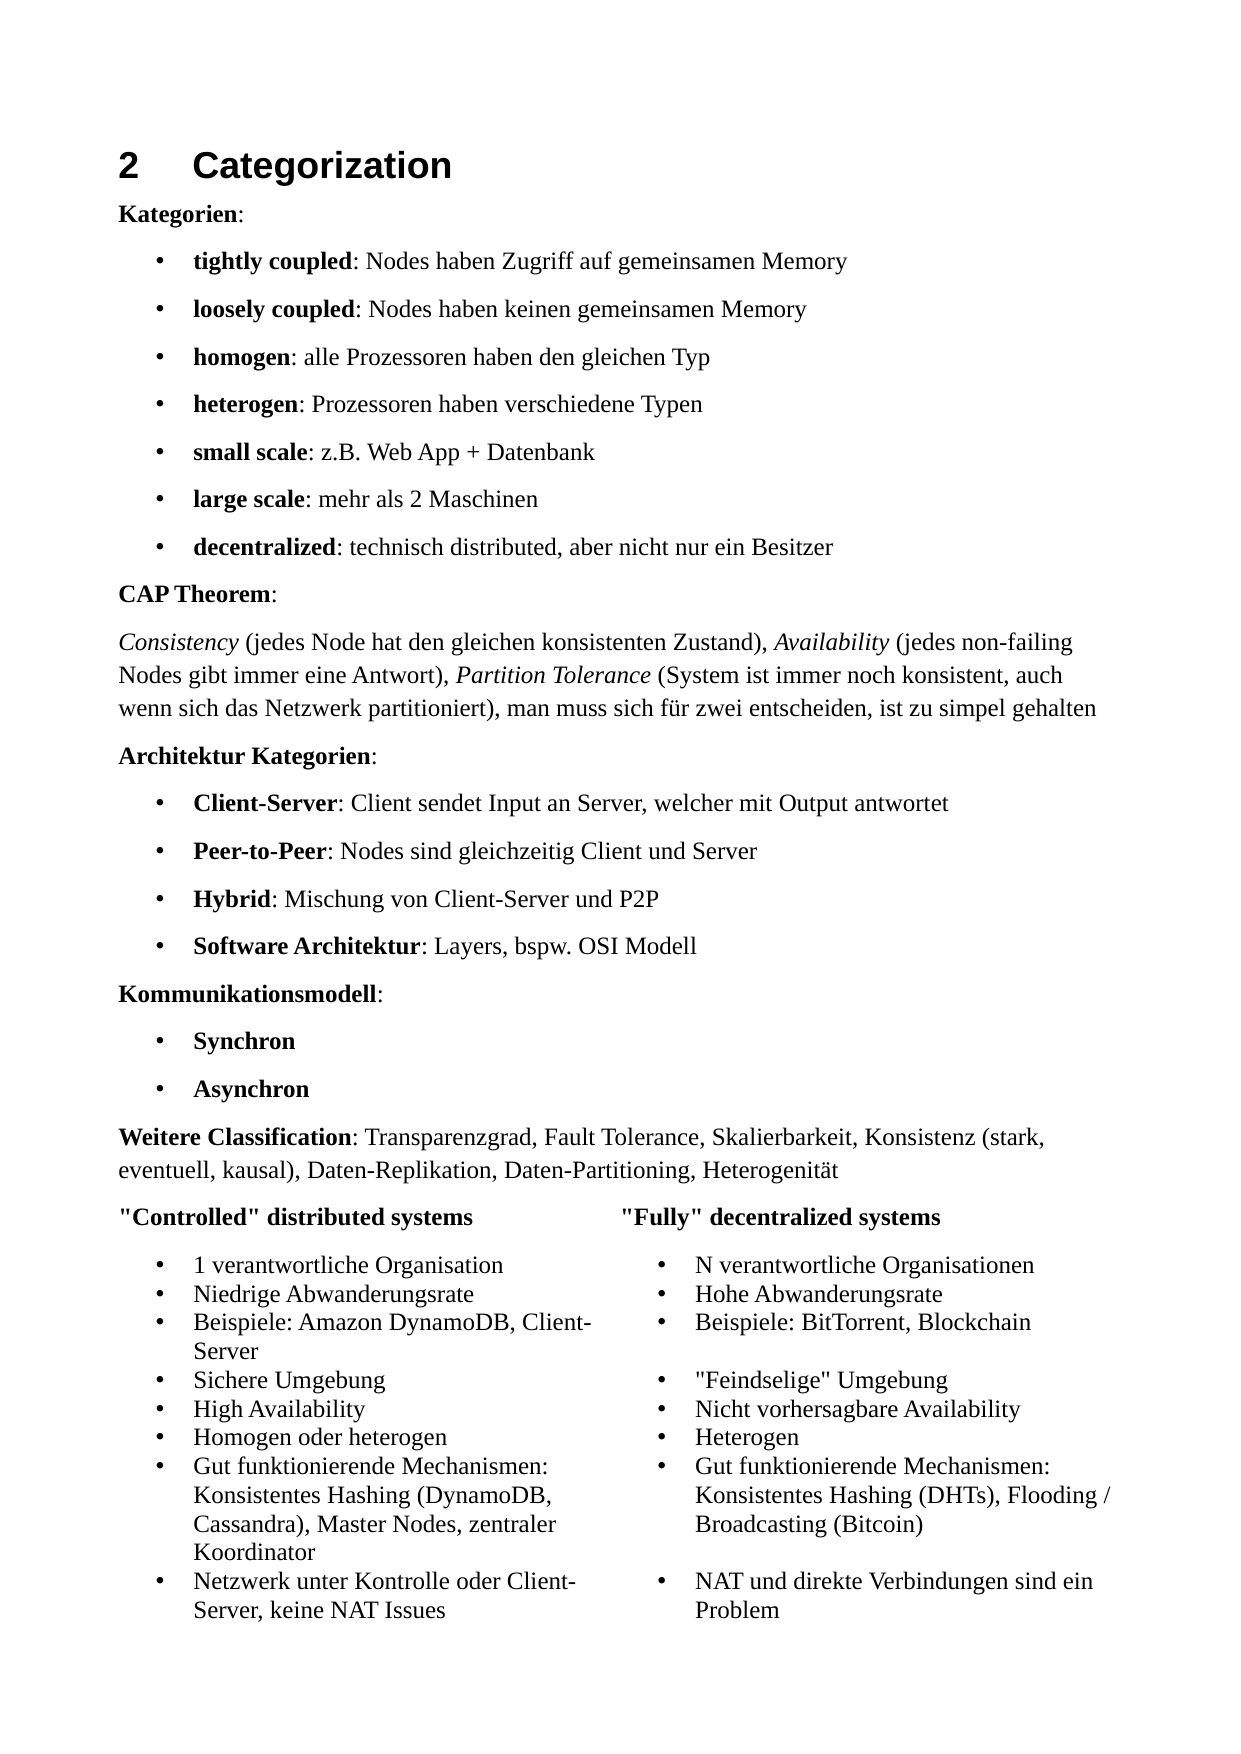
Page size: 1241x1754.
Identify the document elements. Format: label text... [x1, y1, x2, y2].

list Peer-to-Peer: Nodes sind gleichzeitig Client und Server [156, 836, 1122, 865]
list homogen: alle Prozessoren haben den gleichen Typ [156, 342, 1122, 370]
list Synchron [156, 1026, 1122, 1055]
list tightly coupled: Nodes haben Zugriff auf gemeinsamen Memory [156, 246, 1122, 275]
list large scale: mehr als 2 Maschinen [156, 484, 1122, 513]
table_header "Controlled" distributed systems [118, 1202, 620, 1250]
list Hybrid: Mischung von Client-Server und P2P [156, 884, 1122, 912]
text CAP Theorem: [118, 579, 1122, 608]
table_cell 1 verantwortliche Organisation Niedrige Abwanderungsrate Beispiele: Amazon DynamoDB, Client-Server Sichere Umgebung High Availability Homogen oder heterogen Gut funktionierende Mechanismen: Konsistentes Hashing (DynamoDB, Cassandra), Master Nodes, zentraler Koordinator Netzwerk unter Kontrolle oder Client-Server, keine NAT Issues Konsistenz mit Leader Election: Zookeeper / Zab, Paxos, Raft Mehr Replicas bedeuten höhere Verfügbarkeit, bessere Performance, bessere Skalierbarkeit, aber Konsistenz muss gewahrt werden Transparency Prinzipien anwenden [118, 1250, 620, 1624]
table_header "Fully" decentralized systems [620, 1202, 1122, 1250]
list decentralized: technisch distributed, aber nicht nur ein Besitzer [156, 532, 1122, 561]
list heterogen: Prozessoren haben verschiedene Typen [156, 389, 1122, 418]
text Kommunikationsmodell: [118, 979, 1122, 1008]
list small scale: z.B. Web App + Datenbank [156, 437, 1122, 466]
list Asynchron [156, 1074, 1122, 1103]
subtitle Categorization [118, 143, 1122, 186]
list loosely coupled: Nodes haben keinen gemeinsamen Memory [156, 294, 1122, 323]
list Software Architektur: Layers, bspw. OSI Modell [156, 931, 1122, 960]
text Consistency (jedes Node hat den gleichen konsistenten Zustand), Availability (jedes non-failing Nodes gibt immer eine Antwort), Partition Tolerance (System ist immer noch konsistent, auch wenn sich das Netzwerk partitioniert), man muss sich für zwei entscheiden, ist zu simpel gehalten [118, 627, 1122, 722]
text Kategorien: [118, 199, 1122, 227]
text Weitere Classification: Transparenzgrad, Fault Tolerance, Skalierbarkeit, Konsistenz (stark, eventuell, kausal), Daten-Replikation, Daten-Partitioning, Heterogenität [118, 1122, 1122, 1183]
table_cell N verantwortliche Organisationen Hohe Abwanderungsrate Beispiele: BitTorrent, Blockchain "Feindselige" Umgebung Nicht vorhersagbare Availability Heterogen Gut funktionierende Mechanismen: Konsistentes Hashing (DHTs), Flooding / Broadcasting (Bitcoin) NAT und direkte Verbindungen sind ein Problem Weak consistency mit DHTs, Nakamoto consensus, Proof of stake, PBFT Protokolle Gleiche Replication Prinzipien Transparency Prinzipien anwenden [620, 1250, 1122, 1624]
text Architektur Kategorien: [118, 741, 1122, 769]
list Client-Server: Client sendet Input an Server, welcher mit Output antwortet [156, 788, 1122, 817]
